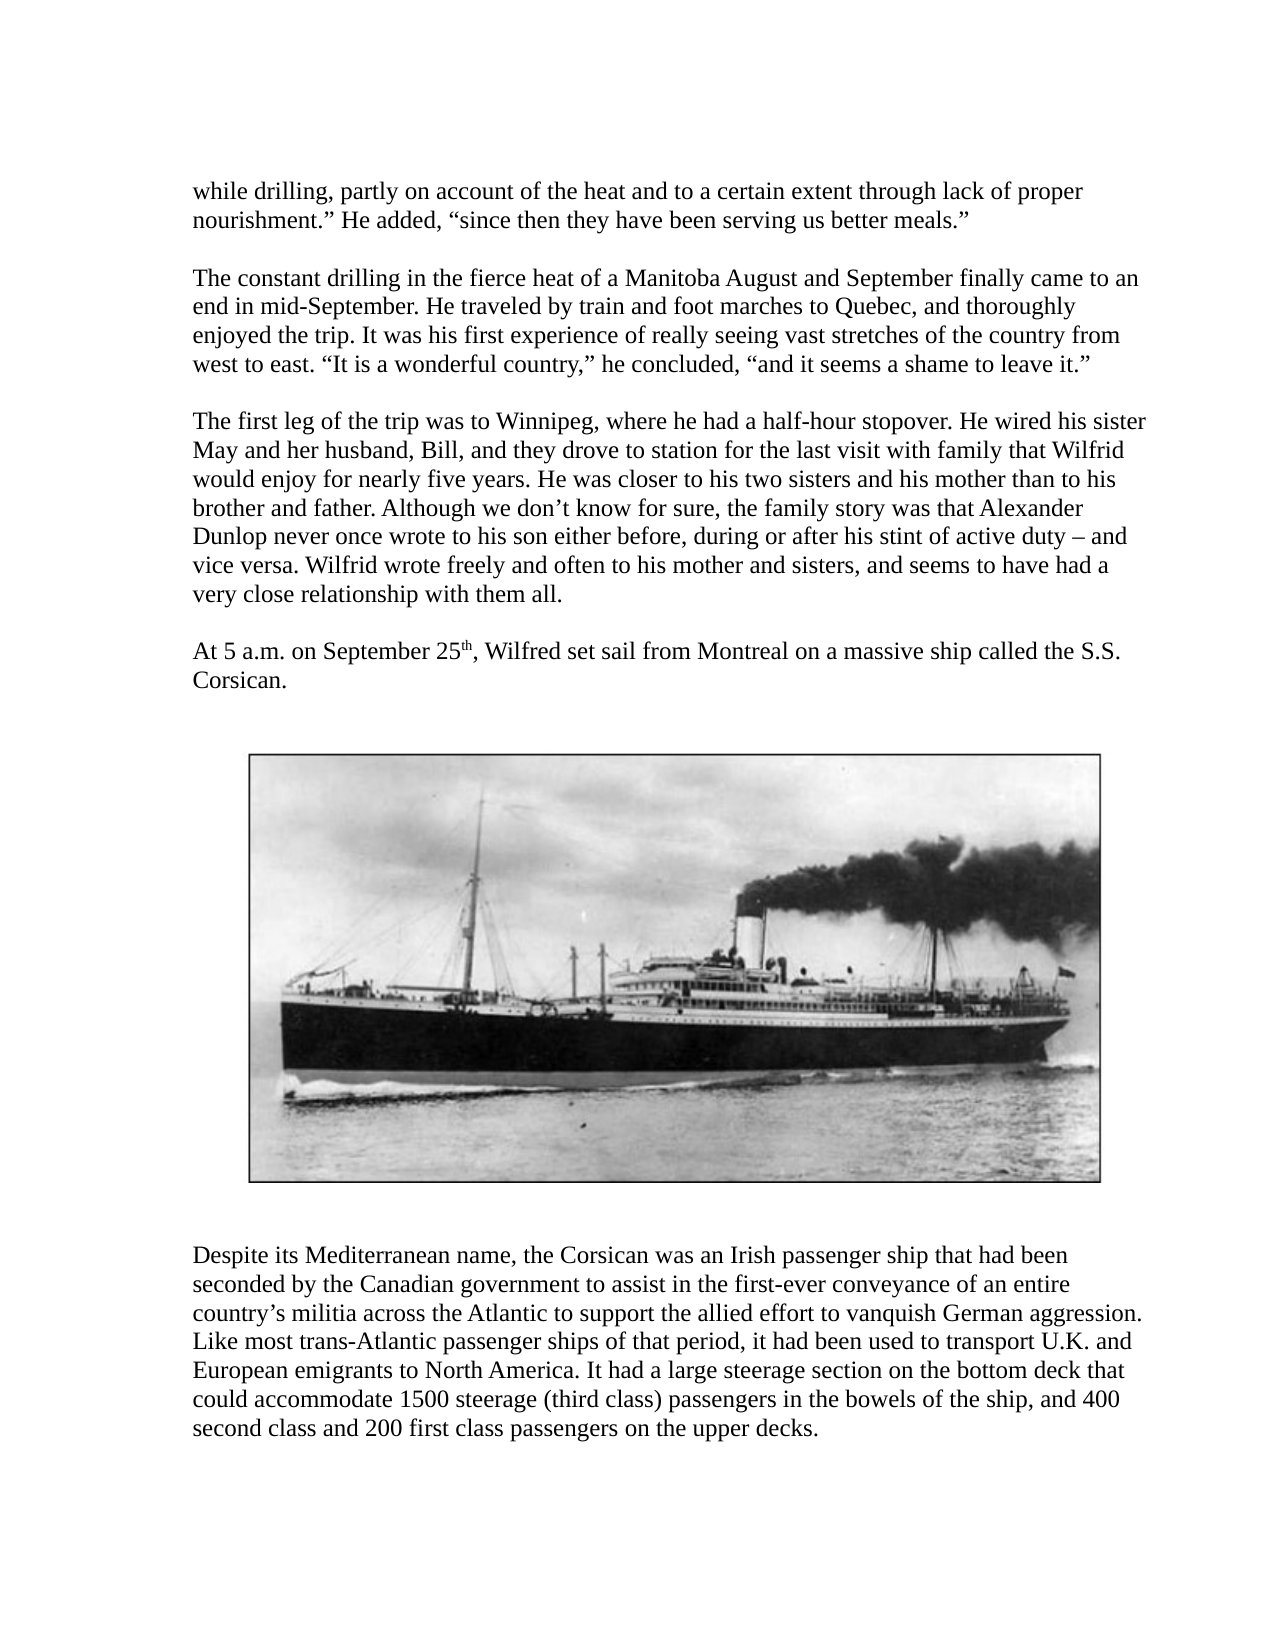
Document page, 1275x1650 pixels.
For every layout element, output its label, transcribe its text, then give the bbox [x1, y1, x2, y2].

text At 5 a.m. on September 25th, Wilfred set sail from Montreal on a massive ship called the S.S. Corsican. [192, 636, 1158, 694]
text while drilling, partly on account of the heat and to a certain extent through lack of proper nourishment.” He added, “since then they have been serving us better meals.” [192, 176, 1158, 234]
text The first leg of the trip was to Winnipeg, where he had a half-hour stopover. He wired his sister May and her husband, Bill, and they drove to station for the last visit with family that Wilfrid would enjoy for nearly five years. He was closer to his two sisters and his mother than to his brother and father. Although we don’t know for sure, the family story was that Alexander Dunlop never once wrote to his son either before, during or after his stint of active duty – and vice versa. Wilfrid wrote freely and often to his mother and sisters, and seems to have had a very close relationship with them all. [192, 406, 1158, 608]
text The constant drilling in the fierce heat of a Manitoba August and September finally came to an end in mid-September. He traveled by train and foot marches to Quebec, and thoroughly enjoyed the trip. It was his first experience of really seeing vast stretches of the country from west to east. “It is a wonderful country,” he concluded, “and it seems a shame to leave it.” [192, 263, 1158, 378]
text Despite its Mediterranean name, the Corsican was an Irish passenger ship that had been seconded by the Canadian government to assist in the first-ever conveyance of an entire country’s militia across the Atlantic to support the allied effort to vanquish German aggression. Like most trans-Atlantic passenger ships of that period, it had been used to transport U.K. and European emigrants to North America. It had a large steerage section on the bottom deck that could accommodate 1500 steerage (third class) passengers in the bowels of the ship, and 400 second class and 200 first class passengers on the upper decks. [192, 1240, 1158, 1441]
picture [241, 751, 1109, 1183]
